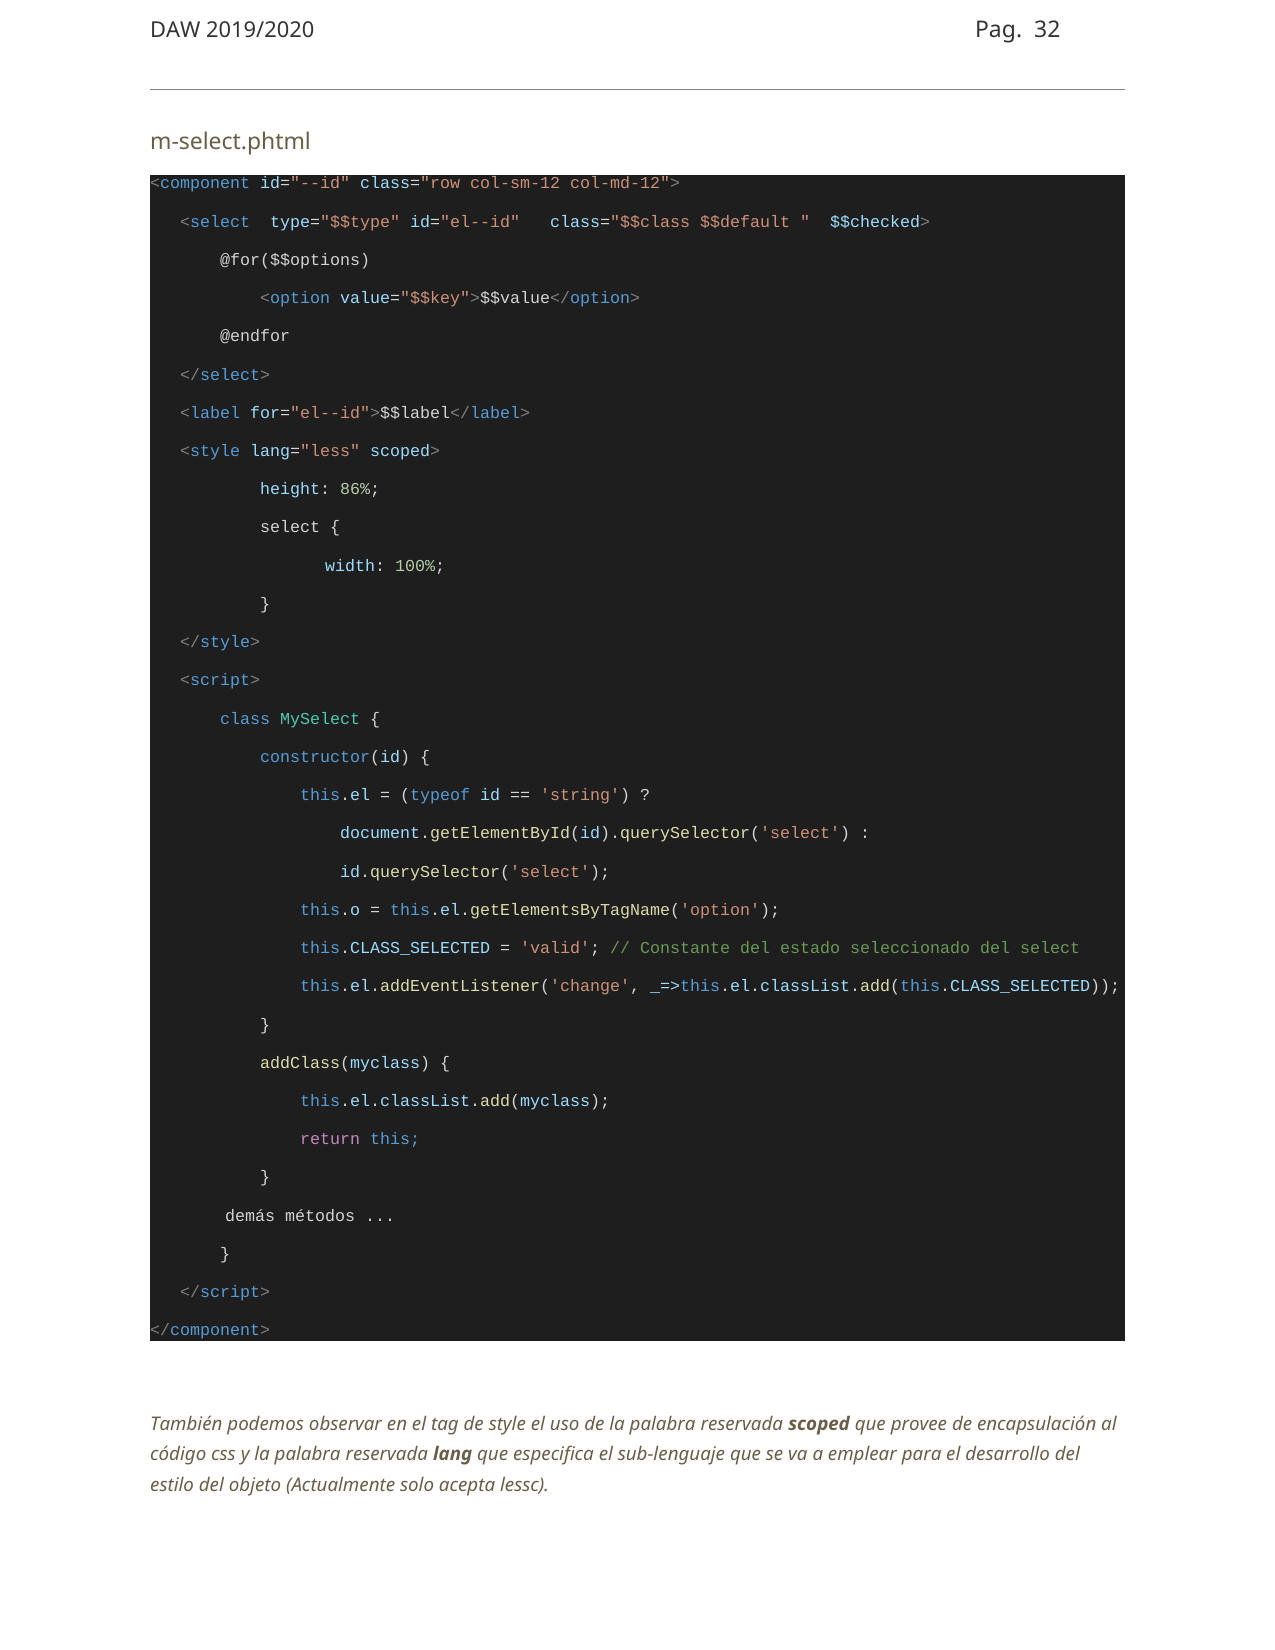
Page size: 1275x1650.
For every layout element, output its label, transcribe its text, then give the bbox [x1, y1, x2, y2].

text </component> [150, 1322, 1125, 1341]
text constructor(id) { [150, 748, 1125, 767]
text demás métodos ... [150, 1207, 1125, 1226]
text id.querySelector('select'); [150, 863, 1125, 882]
text </style> [150, 634, 1125, 653]
text } [150, 1016, 1125, 1035]
text <label for="el--id">$$label</label> [150, 404, 1125, 423]
text m-select.phtml [150, 125, 1125, 156]
text return this; [150, 1131, 1125, 1149]
text this.el.classList.add(myclass); [150, 1092, 1125, 1111]
text <style lang="less" scoped> [150, 443, 1125, 461]
text } [150, 1245, 1125, 1264]
text addClass(myclass) { [150, 1054, 1125, 1073]
text width: 100%; [150, 557, 1125, 576]
text document.getElementById(id).querySelector('select') : [150, 825, 1125, 844]
text <script> [150, 672, 1125, 691]
text this.el.addEventListener('change', _=>this.el.classList.add(this.CLASS_SELECTED)); [150, 978, 1125, 997]
text select { [150, 519, 1125, 538]
text } [150, 1169, 1125, 1188]
text También podemos observar en el tag de style el uso de la palabra reservada scoped que provee de encapsulación al código css y la palabra reservada lang que especifica el sub-lenguaje que se va a emplear para el desarrollo del estilo del objeto (Actualmente solo acepta lessc). [150, 1410, 1125, 1497]
text } [150, 596, 1125, 614]
text <select type="$$type" id="el--id" class="$$class $$default " $$checked> [150, 213, 1125, 232]
text this.CLASS_SELECTED = 'valid'; // Constante del estado seleccionado del select [150, 939, 1125, 958]
text @for($$options) [150, 251, 1125, 270]
text class MySelect { [150, 710, 1125, 729]
text </script> [150, 1284, 1125, 1302]
text height: 86%; [150, 481, 1125, 500]
text </select> [150, 366, 1125, 385]
text <option value="$$key">$$value</option> [150, 290, 1125, 308]
text this.o = this.el.getElementsByTagName('option'); [150, 901, 1125, 920]
text <component id="--id" class="row col-sm-12 col-md-12"> [150, 175, 1125, 194]
text @endfor [150, 328, 1125, 347]
text this.el = (typeof id == 'string') ? [150, 787, 1125, 806]
